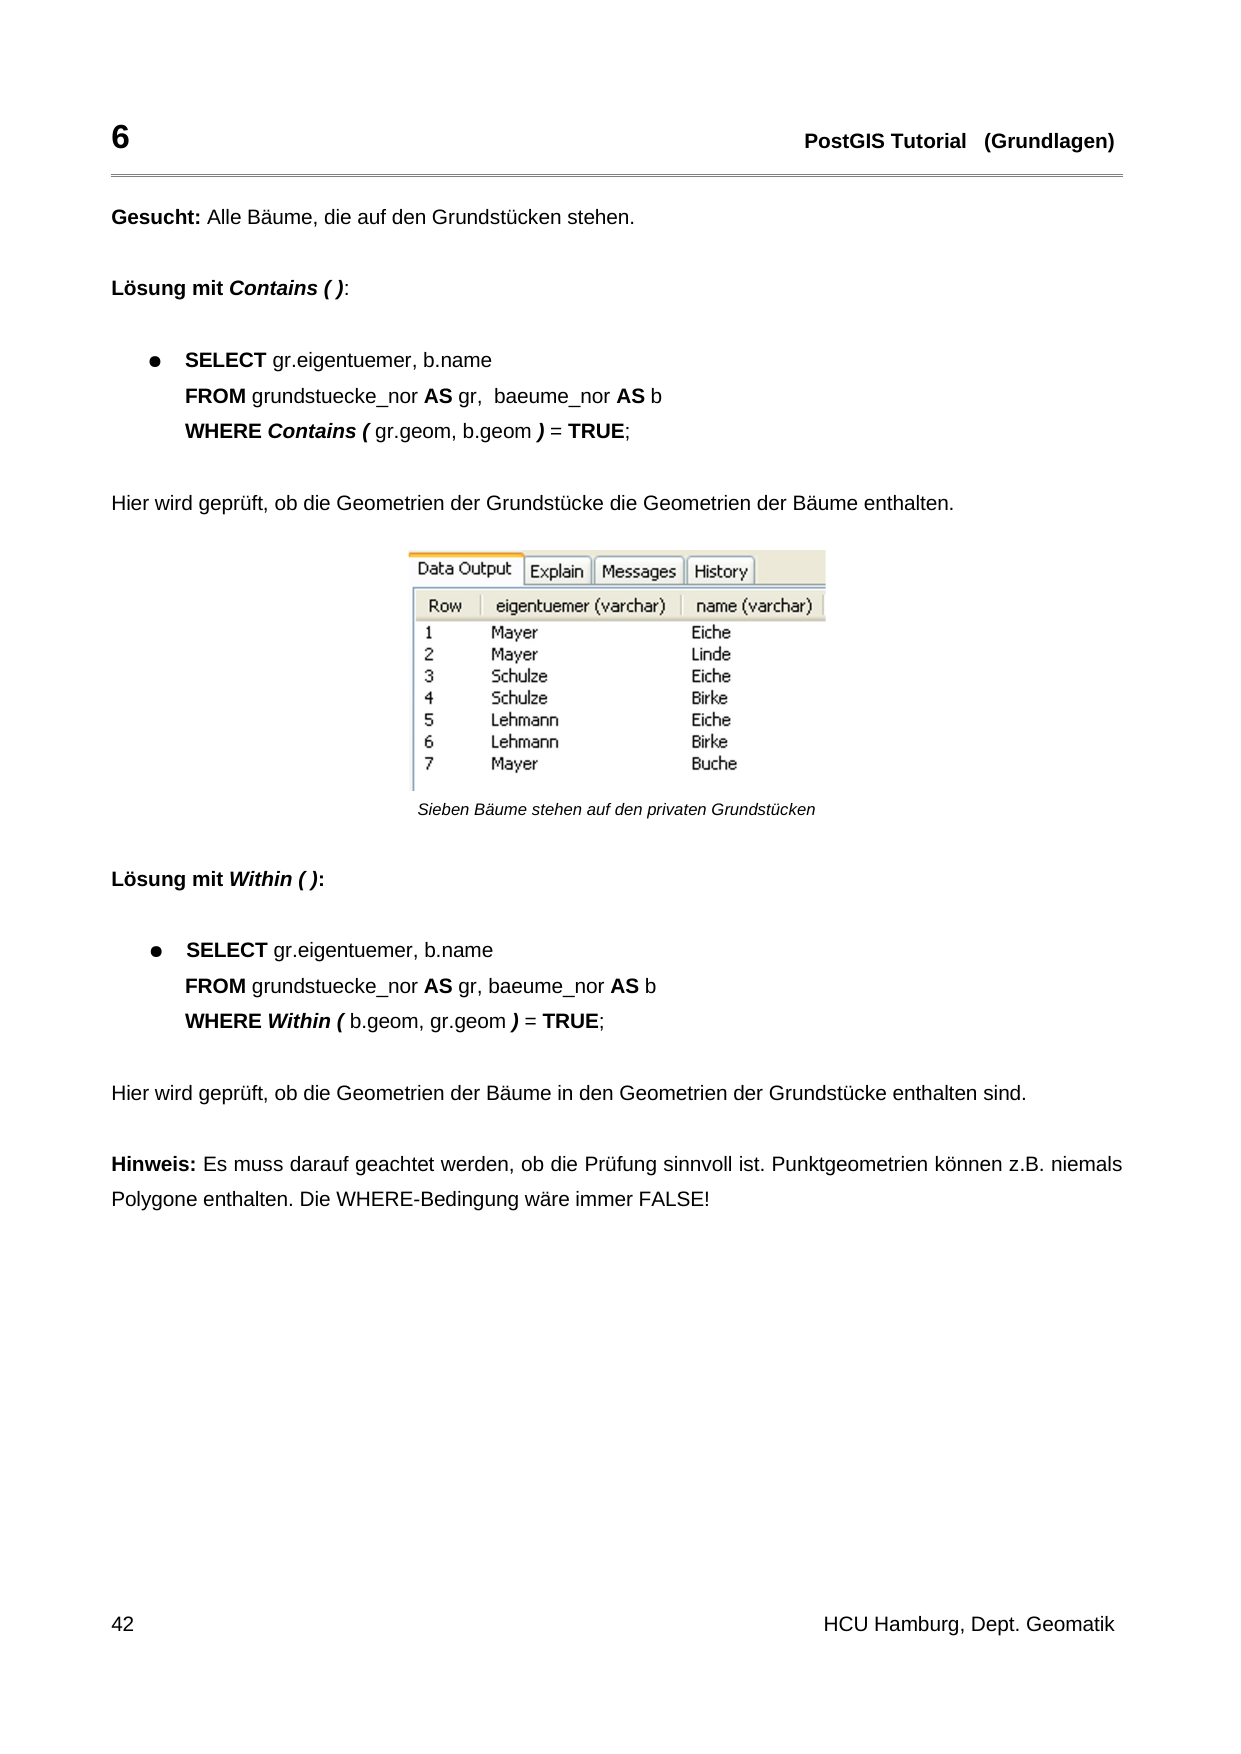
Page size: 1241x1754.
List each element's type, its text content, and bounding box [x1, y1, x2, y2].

text Hier wird geprüft, ob die Geometrien der Bäume in den Geometrien der Grundstücke enthalten sind. [111, 1082, 1123, 1105]
text Lösung mit Contains ( ): [111, 277, 1123, 300]
text Sieben Bäume stehen auf den privaten Grundstücken [111, 563, 1123, 819]
list SELECT gr.eigentuemer, b.name [147, 348, 1123, 372]
list SELECT gr.eigentuemer, b.name [148, 939, 1123, 962]
text Hinweis: Es muss darauf geachtet werden, ob die Prüfung sinnvoll ist. Punktgeometrien können z.B. niemals Polygone enthalten. Die WHERE-Bedingung wäre immer FALSE! [111, 1153, 1123, 1211]
text Lösung mit Within ( ): [111, 867, 1123, 891]
list WHERE Contains ( gr.geom, b.geom ) = TRUE; [147, 420, 1123, 443]
text FROM grundstuecke_nor AS gr, baeume_nor AS b [111, 974, 1123, 998]
text Hier wird geprüft, ob die Geometrien der Grundstücke die Geometrien der Bäume enthalten. [111, 491, 1123, 515]
list FROM grundstuecke_nor AS gr, baeume_nor AS b [147, 384, 1123, 407]
picture [408, 550, 826, 791]
text Gesucht: Alle Bäume, die auf den Grundstücken stehen. [111, 206, 1123, 229]
text WHERE Within ( b.geom, gr.geom ) = TRUE; [111, 1010, 1123, 1033]
